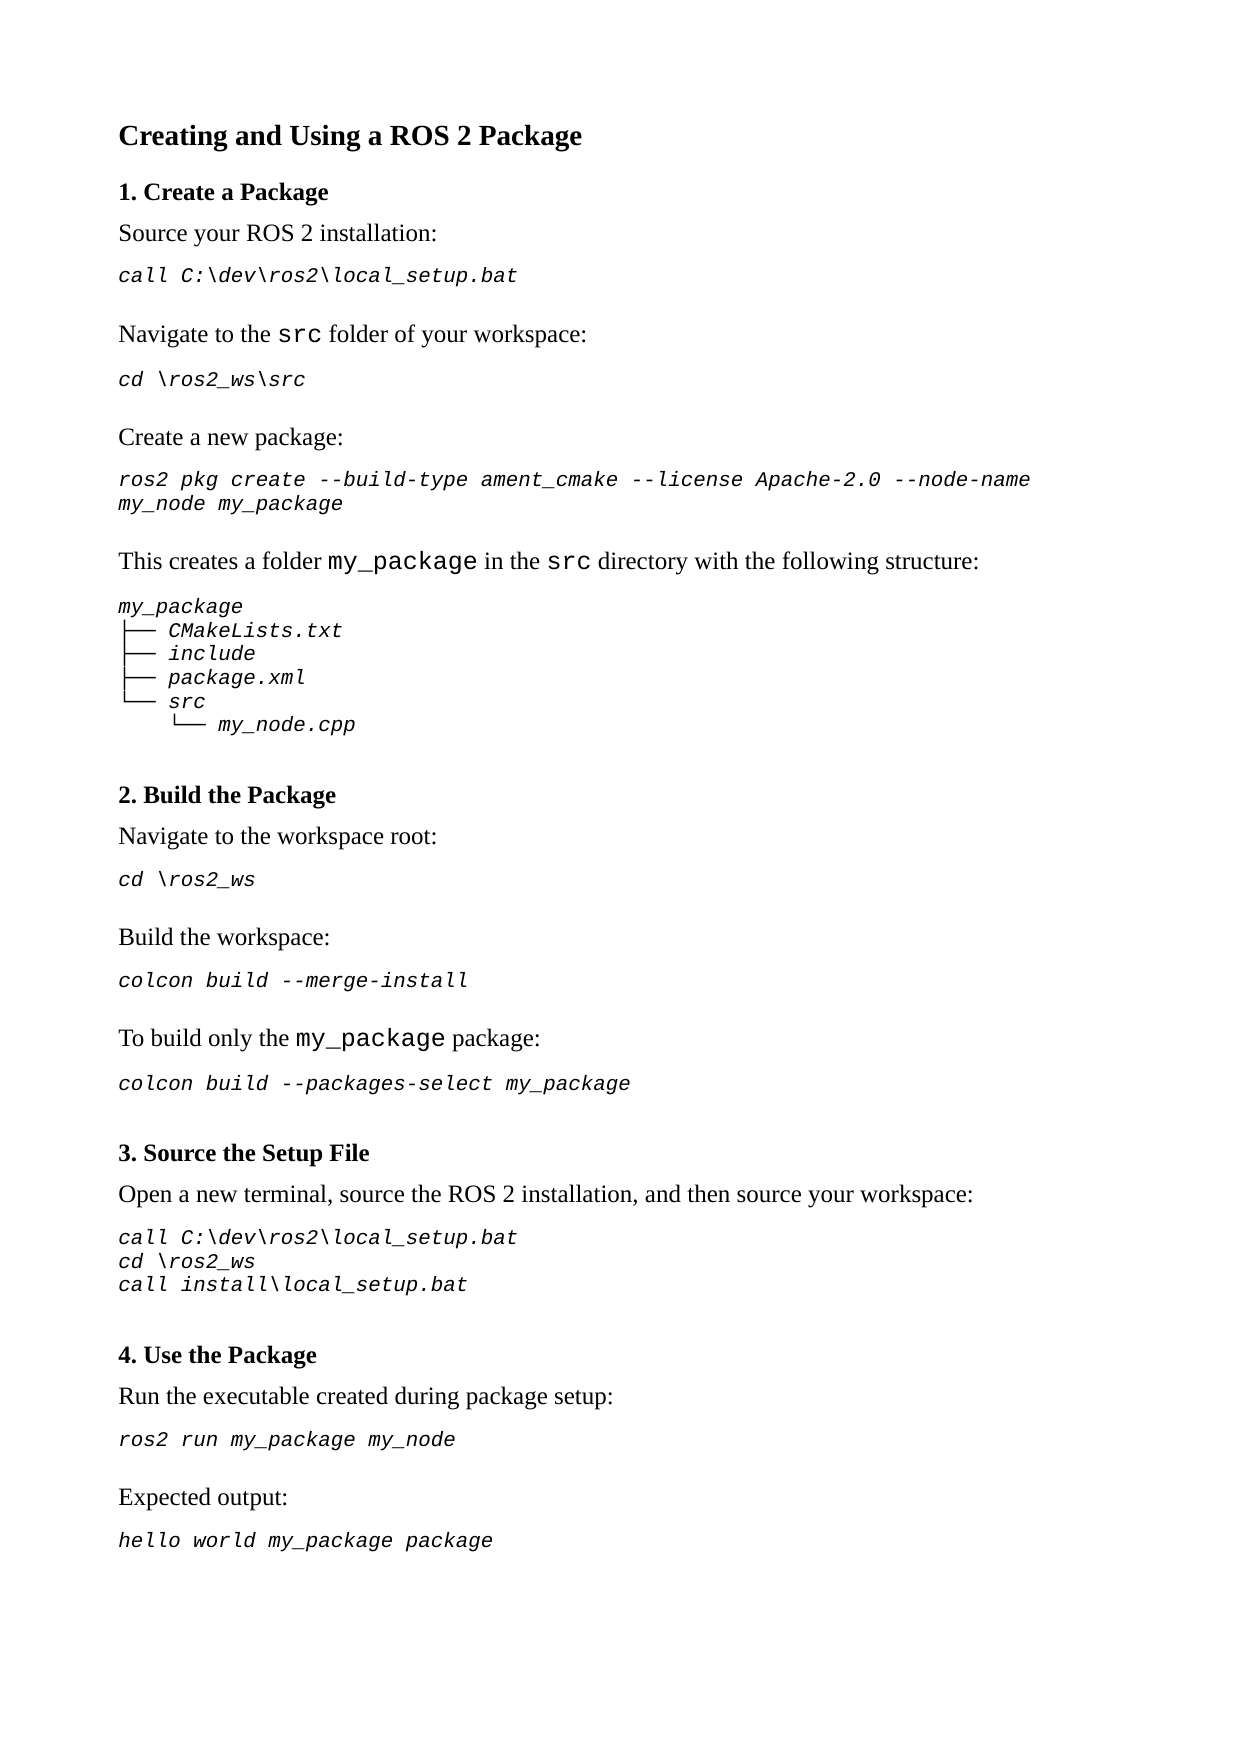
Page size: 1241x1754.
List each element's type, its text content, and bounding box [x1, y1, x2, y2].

text cd \ros2_ws [118, 869, 1122, 892]
text ros2 run my_package my_node [118, 1429, 1122, 1453]
text Open a new terminal, source the ROS 2 installation, and then source your workspace: [118, 1179, 1122, 1208]
text Source your ROS 2 installation: [118, 218, 1122, 247]
text This creates a folder my_package in the src directory with the following structure: [118, 546, 1122, 577]
text └── src [118, 691, 1122, 714]
text colcon build --packages-select my_package [118, 1073, 1122, 1096]
text my_package [118, 596, 1122, 620]
text Expected output: [118, 1482, 1122, 1511]
text └── my_node.cpp [118, 714, 1122, 738]
text Run the executable created during package setup: [118, 1381, 1122, 1410]
text ├── include [118, 643, 1122, 667]
subtitle 1. Create a Package [118, 177, 1122, 205]
subtitle 3. Source the Setup File [118, 1138, 1122, 1167]
text colcon build --merge-install [118, 969, 1122, 993]
text Navigate to the src folder of your workspace: [118, 319, 1122, 349]
text Navigate to the workspace root: [118, 821, 1122, 850]
text cd \ros2_ws [118, 1251, 1122, 1274]
text call C:\dev\ros2\local_setup.bat [118, 266, 1122, 289]
text cd \ros2_ws\src [118, 369, 1122, 392]
text call install\local_setup.bat [118, 1274, 1122, 1298]
subtitle 2. Build the Package [118, 780, 1122, 809]
text call C:\dev\ros2\local_setup.bat [118, 1227, 1122, 1251]
text Create a new package: [118, 422, 1122, 451]
subtitle Creating and Using a ROS 2 Package [118, 118, 1122, 152]
text ├── package.xml [118, 667, 1122, 691]
subtitle 4. Use the Package [118, 1340, 1122, 1369]
text Build the workspace: [118, 922, 1122, 951]
text ├── CMakeLists.txt [125, 620, 1122, 643]
text hello world my_package package [118, 1530, 1122, 1553]
text To build only the my_package package: [118, 1023, 1122, 1053]
text ros2 pkg create --build-type ament_cmake --license Apache-2.0 --node-name my_node my_package [118, 469, 1122, 517]
